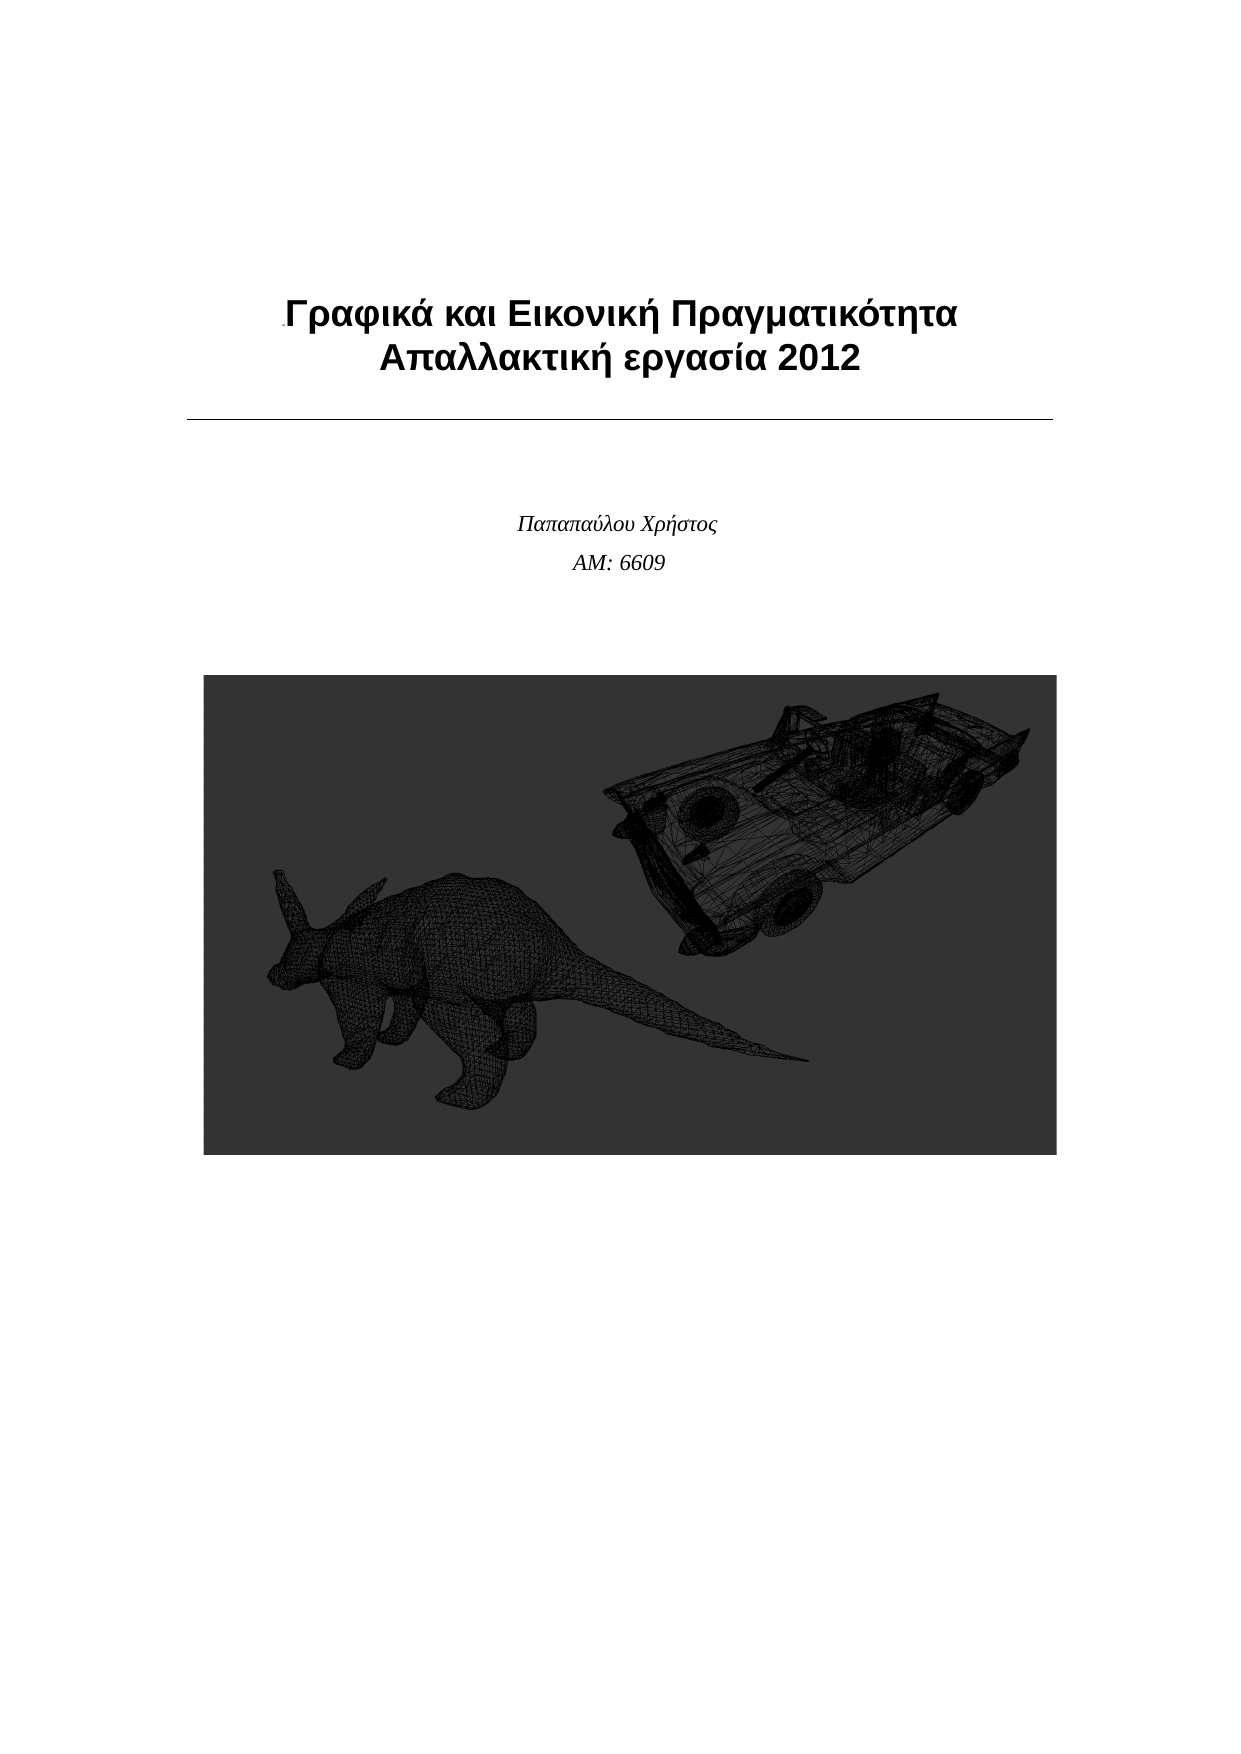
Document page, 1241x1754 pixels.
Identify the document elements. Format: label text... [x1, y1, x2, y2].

subtitle 0BΓραφικά και Εικονική Πραγματικότητα Απαλλακτική εργασία 2012 [187, 292, 1053, 378]
text ΑΜ: 6609 [187, 549, 1053, 576]
text Παπαπαύλου Χρήστος [187, 511, 1053, 537]
picture [203, 675, 1057, 1155]
